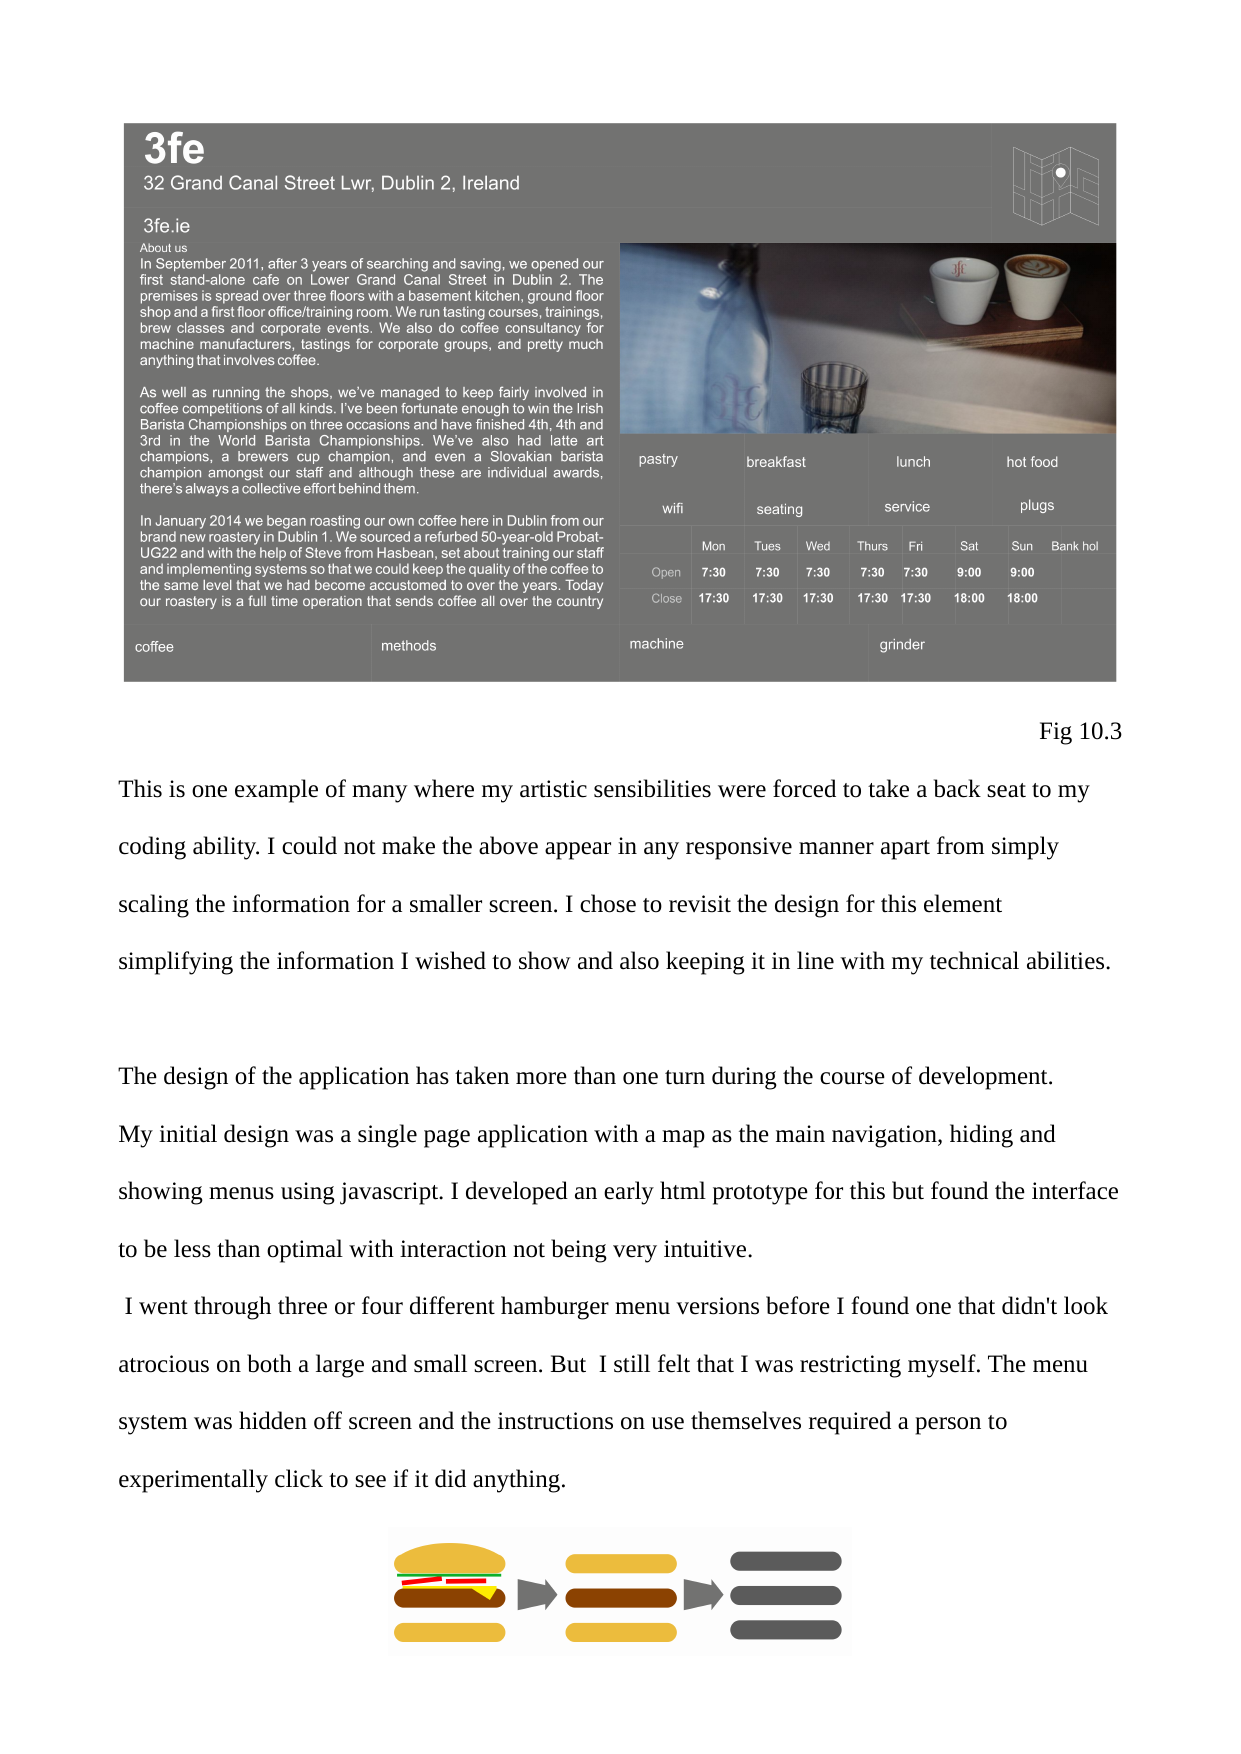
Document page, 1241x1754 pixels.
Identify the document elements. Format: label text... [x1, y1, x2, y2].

text simplifying the information I wished to show and also keeping it in line with my technical abilities. [118, 946, 1122, 975]
text Fig 10.3 [118, 716, 1122, 745]
text I went through three or four different hamburger menu versions before I found one that didn't look atrocious on both a large and small screen. But I still felt that I was restricting myself. The menu system was hidden off screen and the instructions on use themselves required a person to experimentally click to see if it did anything. [118, 1291, 1122, 1492]
text The design of the application has taken more than one turn during the course of development. [118, 1061, 1122, 1090]
table_header [118, 1521, 1122, 1619]
table_header [118, 118, 1122, 716]
text This is one example of many where my artistic sensibilities were forced to take a back seat to my coding ability. I could not make the above appear in any responsive manner apart from simply scaling the information for a smaller screen. I chose to revisit the design for this element [118, 774, 1122, 917]
picture [388, 1527, 853, 1656]
text My initial design was a single page application with a map as the main navigation, hiding and showing menus using javascript. I developed an early html prototype for this but found the interface to be less than optimal with interaction not being very intuitive. [118, 1119, 1122, 1262]
picture [123, 123, 1117, 682]
